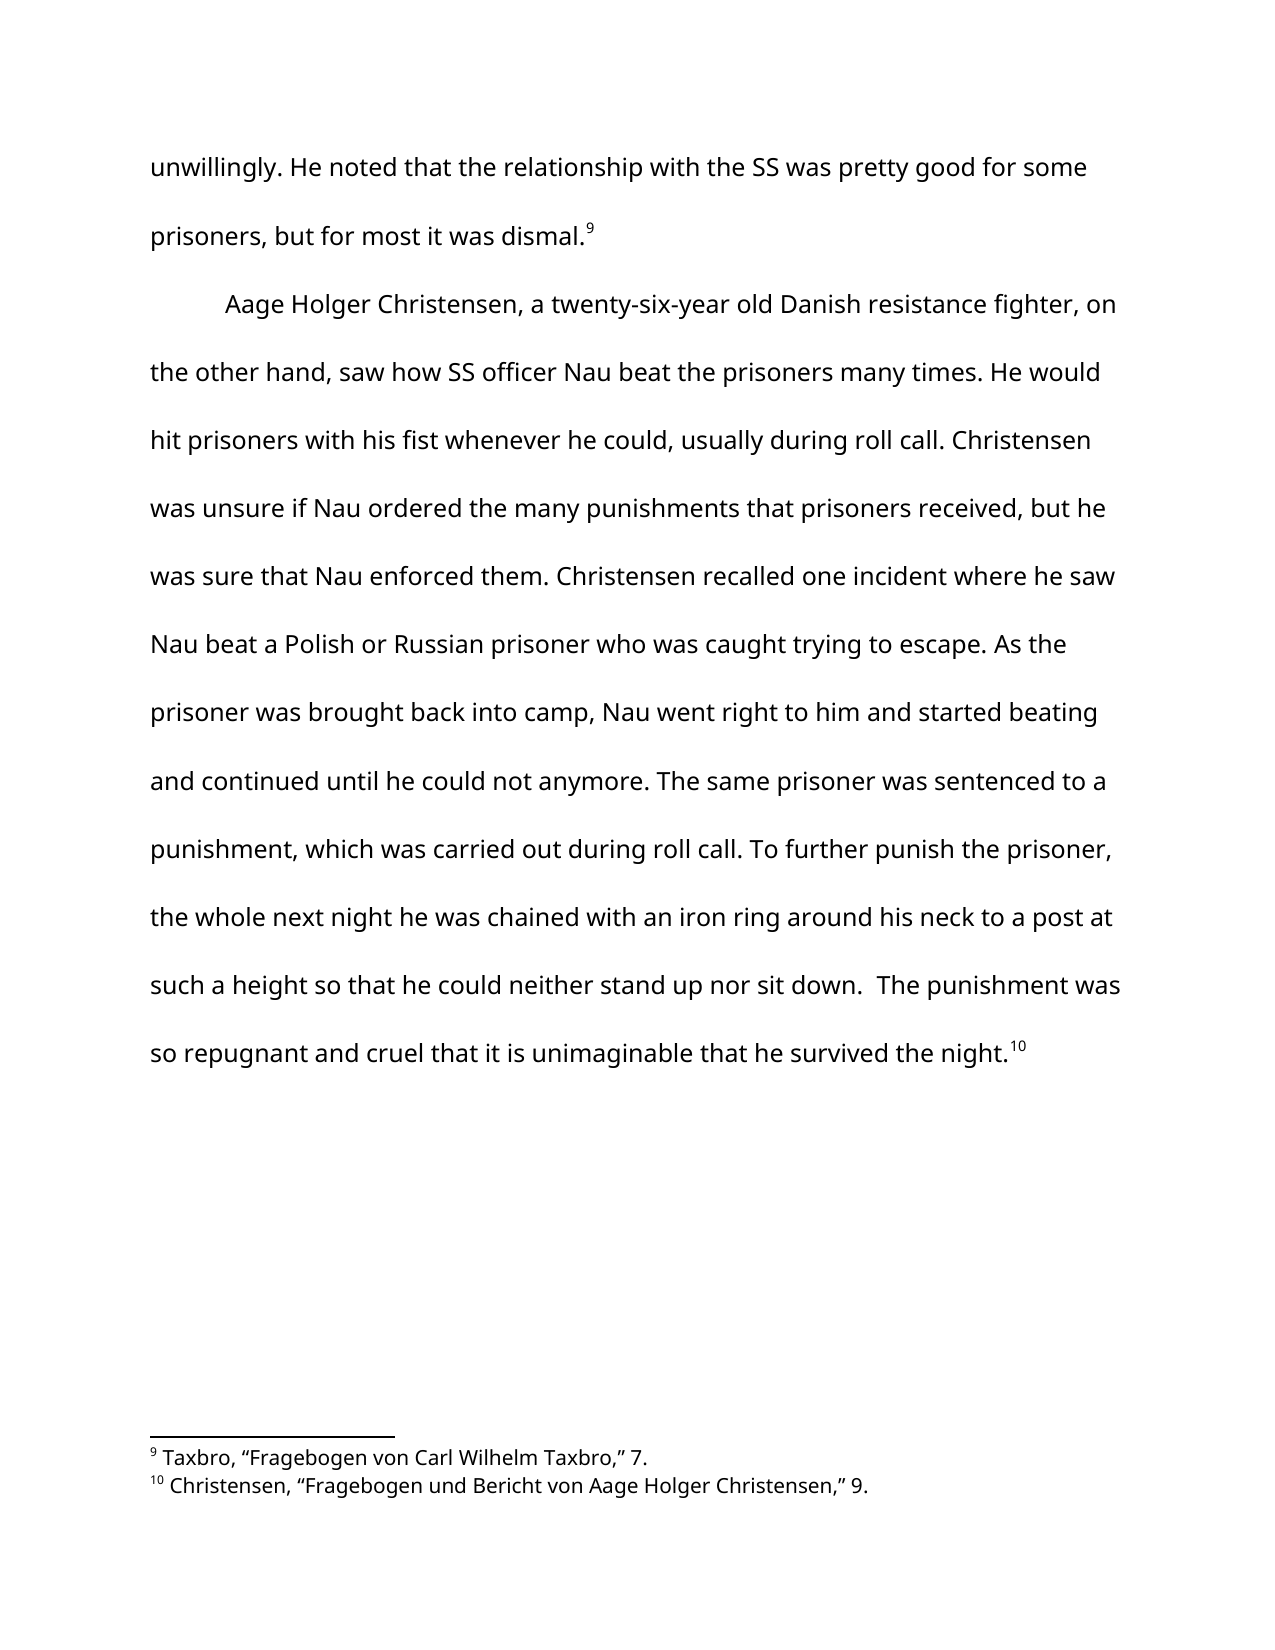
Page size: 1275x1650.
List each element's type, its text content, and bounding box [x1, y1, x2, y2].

text unwillingly. He noted that the relationship with the SS was pretty good for some prisoners, but for most it was dismal. [150, 150, 1125, 252]
text Aage Holger Christensen, a twenty-six-year old Danish resistance fighter, on the other hand, saw how SS officer Nau beat the prisoners many times. He would hit prisoners with his fist whenever he could, usually during roll call. Christensen was unsure if Nau ordered the many punishments that prisoners received, but he was sure that Nau enforced them. Christensen recalled one incident where he saw Nau beat a Polish or Russian prisoner who was caught trying to escape. As the prisoner was brought back into camp, Nau went right to him and started beating and continued until he could not anymore. The same prisoner was sentenced to a punishment, which was carried out during roll call. To further punish the prisoner, the whole next night he was chained with an iron ring around his neck to a post at such a height so that he could neither stand up nor sit down. The punishment was so repugnant and cruel that it is unimaginable that he survived the night. [150, 286, 1125, 1070]
text Christensen, “Fragebogen und Bericht von Aage Holger Christensen,” 9. [150, 1472, 1125, 1500]
text Taxbro, “Fragebogen von Carl Wilhelm Taxbro,” 7. [150, 1443, 1125, 1472]
